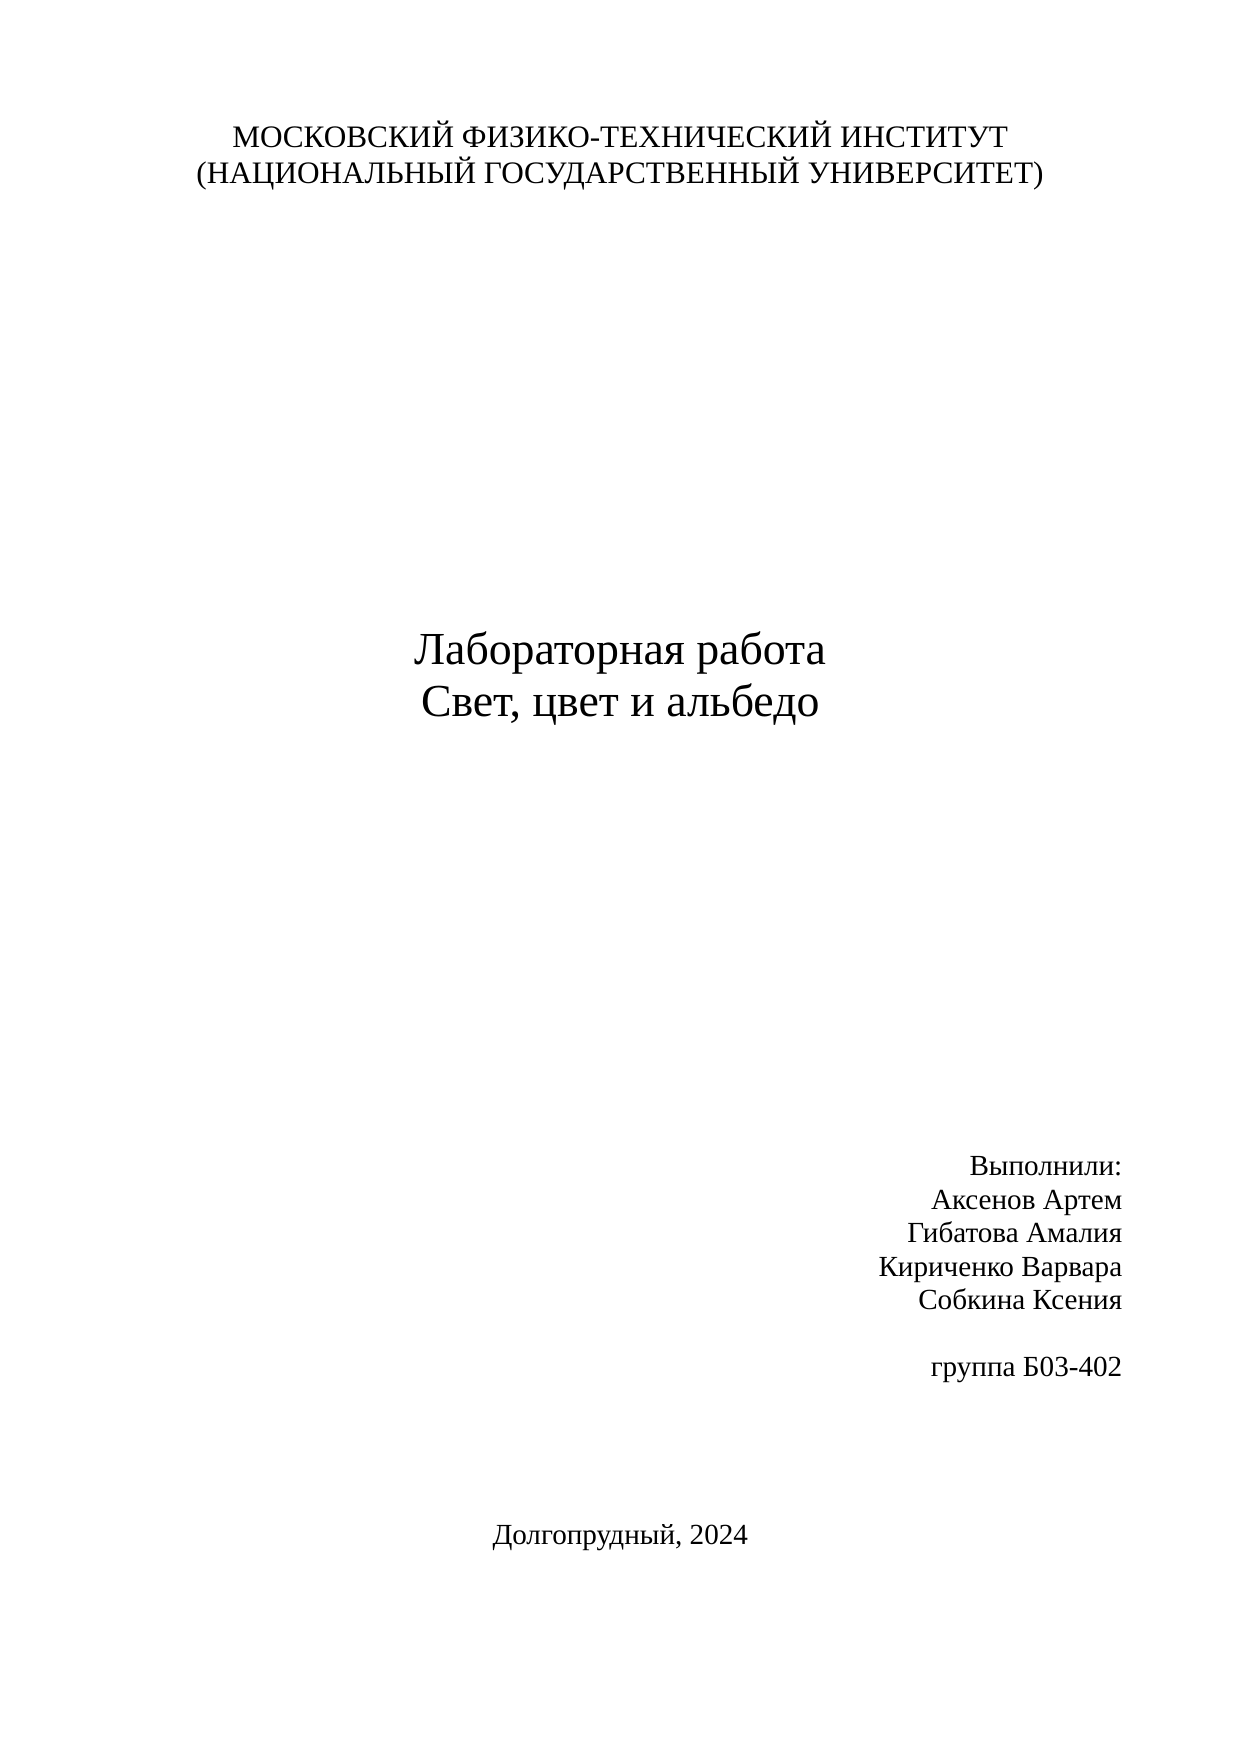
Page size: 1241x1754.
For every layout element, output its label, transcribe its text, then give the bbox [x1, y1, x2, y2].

text Долгопрудный, 2024 [118, 1517, 1122, 1551]
text Аксенов Артем [118, 1182, 1122, 1215]
text Выполнили: [118, 1148, 1122, 1182]
text Лабораторная работа [118, 621, 1122, 674]
text Свет, цвет и альбедо [118, 674, 1122, 727]
text (НАЦИОНАЛЬНЫЙ ГОСУДАРСТВЕННЫЙ УНИВЕРСИТЕТ) [118, 154, 1122, 190]
text МОСКОВСКИЙ ФИЗИКО-ТЕХНИЧЕСКИЙ ИНСТИТУТ [118, 118, 1122, 154]
text Собкина Ксения [118, 1282, 1122, 1316]
text Гибатова Амалия [118, 1215, 1122, 1249]
text группа Б03-402 [118, 1349, 1122, 1383]
text Кириченко Варвара [118, 1249, 1122, 1282]
